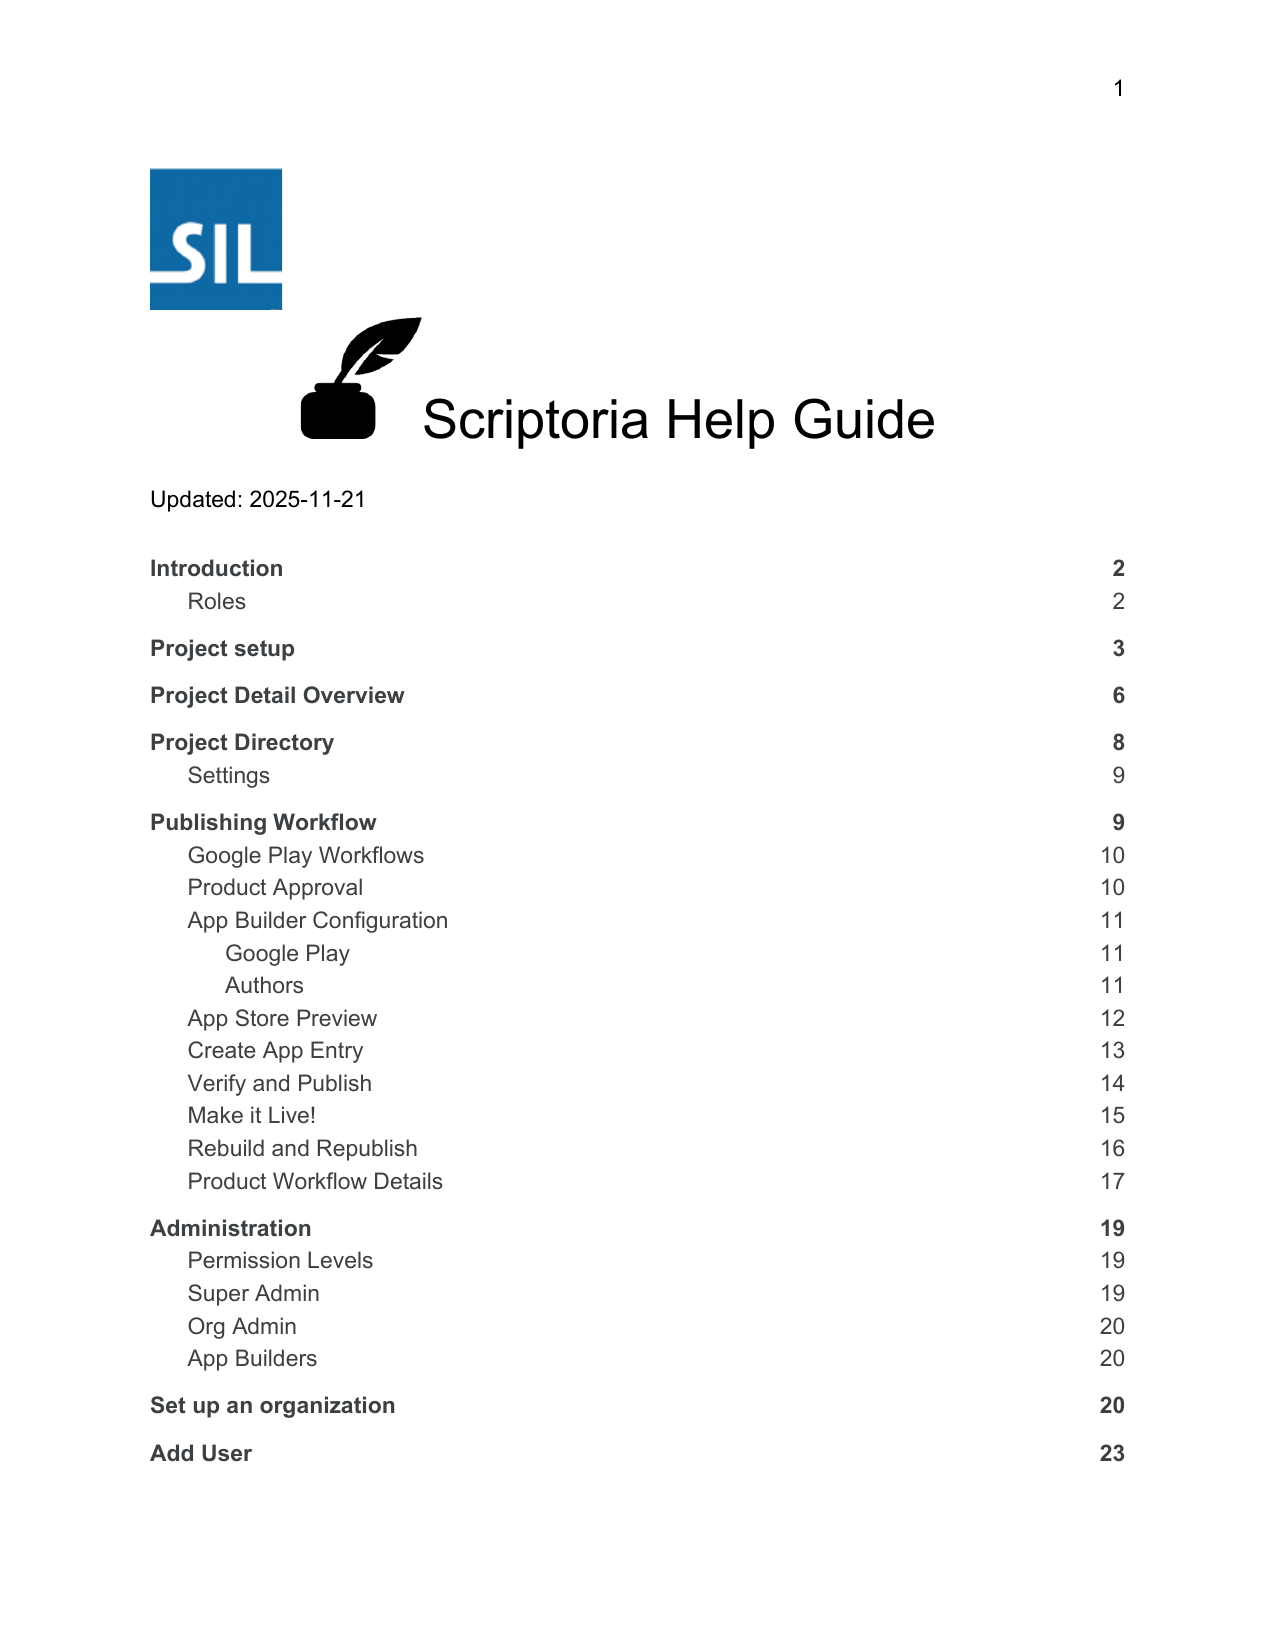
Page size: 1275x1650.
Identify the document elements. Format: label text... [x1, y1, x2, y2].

text Permission Levels 19 [187, 1247, 1125, 1274]
text Updated: 2025-11-21 [150, 486, 1125, 513]
text Verify and Publish 14 [187, 1070, 1125, 1096]
text Org Admin 20 [187, 1313, 1125, 1339]
text App Builders 20 [187, 1345, 1125, 1372]
text Authors 11 [225, 972, 1125, 998]
text Super Admin 19 [187, 1280, 1125, 1306]
text Project Directory 8 [150, 729, 1125, 756]
picture [300, 317, 422, 439]
text Publishing Workflow 9 [150, 809, 1125, 835]
text Settings 9 [187, 762, 1125, 788]
text Product Workflow Details 17 [187, 1168, 1125, 1194]
text App Builder Configuration 11 [187, 907, 1125, 933]
text Project Detail Overview 6 [150, 682, 1125, 708]
text Roles 2 [187, 588, 1125, 614]
text App Store Preview 12 [187, 1005, 1125, 1031]
text Add User 23 [150, 1440, 1125, 1466]
picture [150, 168, 283, 310]
text Google Play 11 [225, 939, 1125, 966]
text Administration 19 [150, 1215, 1125, 1241]
text Create App Entry 13 [187, 1037, 1125, 1064]
text Introduction 2 [150, 555, 1125, 581]
text Set up an organization 20 [150, 1392, 1125, 1419]
text Rebuild and Republish 16 [187, 1135, 1125, 1161]
text Google Play Workflows 10 [187, 842, 1125, 868]
title Scriptoria Help Guide [150, 317, 1125, 450]
text Make it Live! 15 [187, 1102, 1125, 1129]
text Project setup 3 [150, 635, 1125, 661]
text Product Approval 10 [187, 874, 1125, 901]
